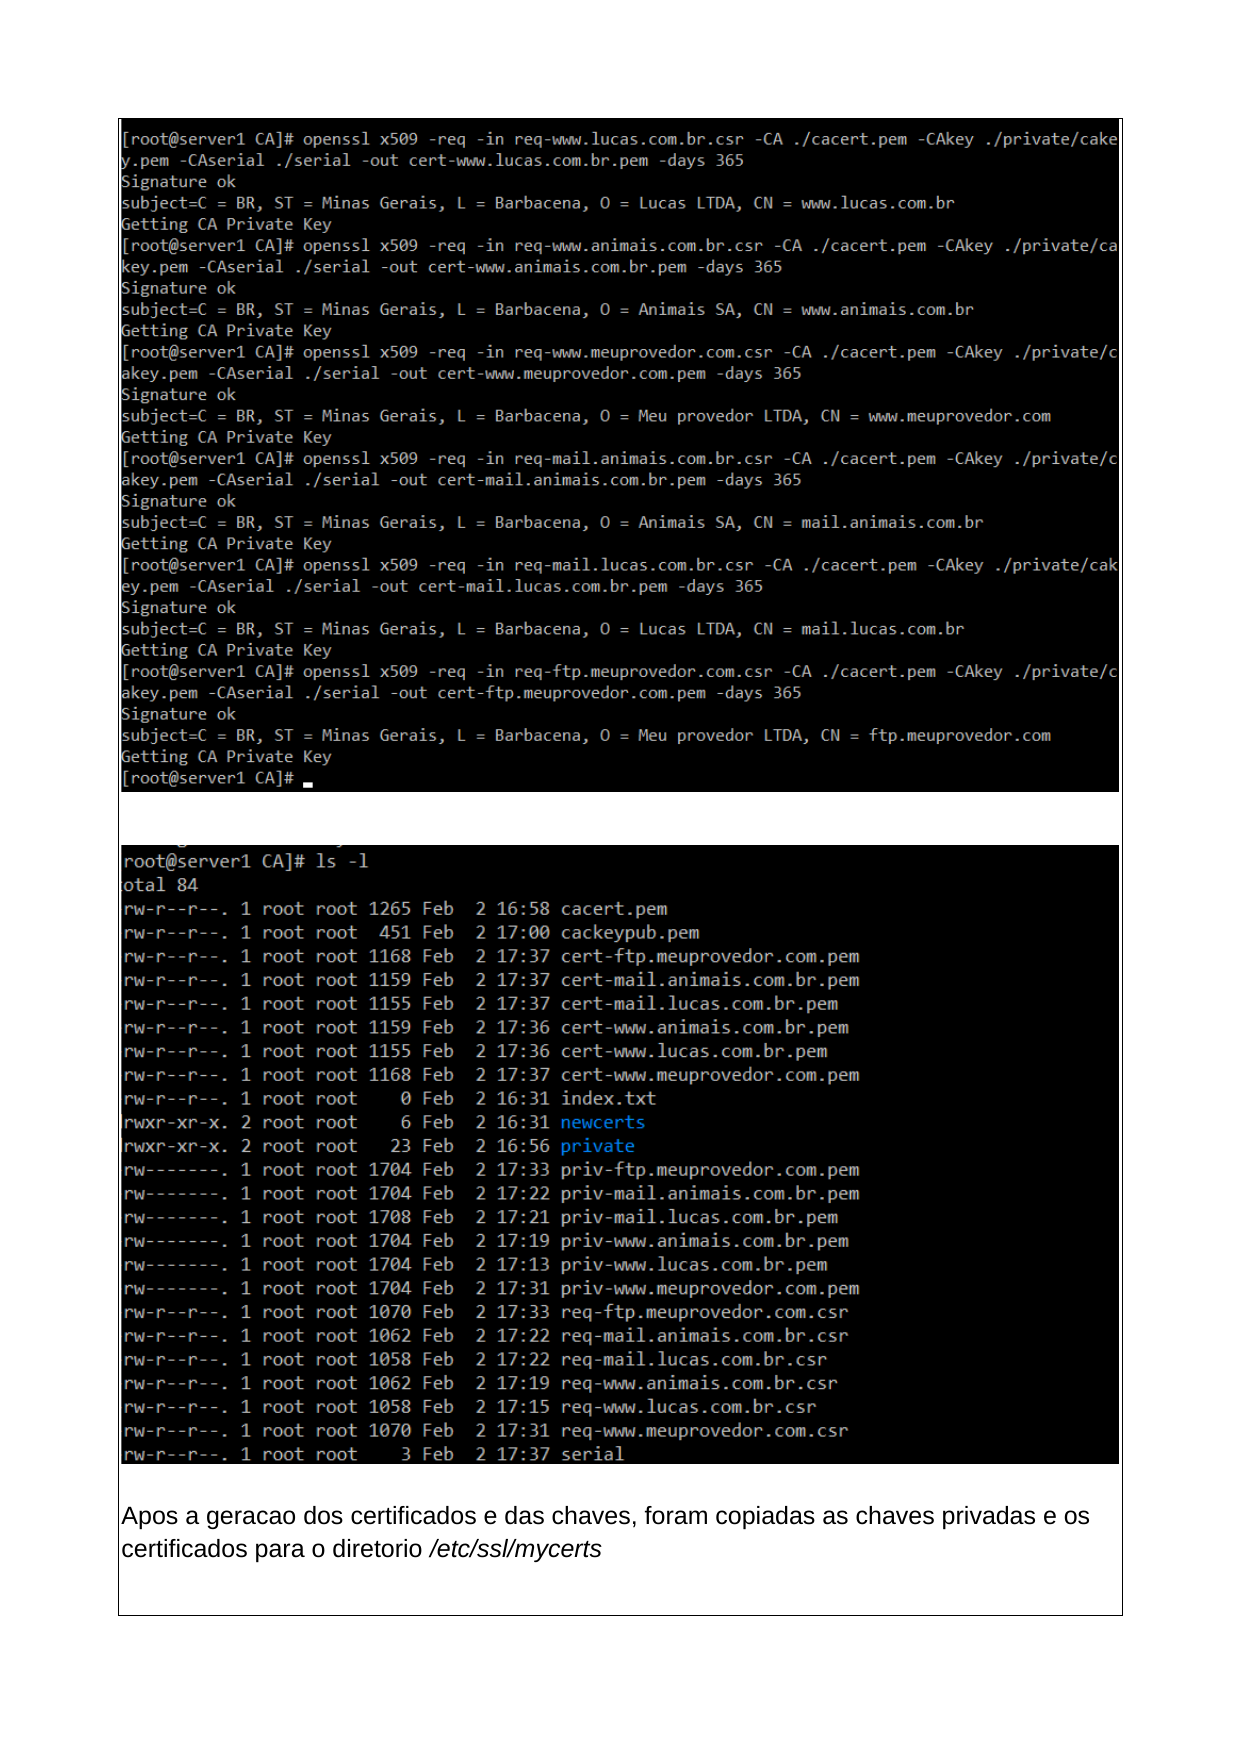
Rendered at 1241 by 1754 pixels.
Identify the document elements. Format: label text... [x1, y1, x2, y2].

picture [121, 118, 1119, 792]
text Apos a geracao dos certificados e das chaves, foram copiadas as chaves privadas e os certificados para o diretorio /etc/ssl/mycerts [119, 842, 1122, 1563]
picture [121, 845, 1119, 1464]
